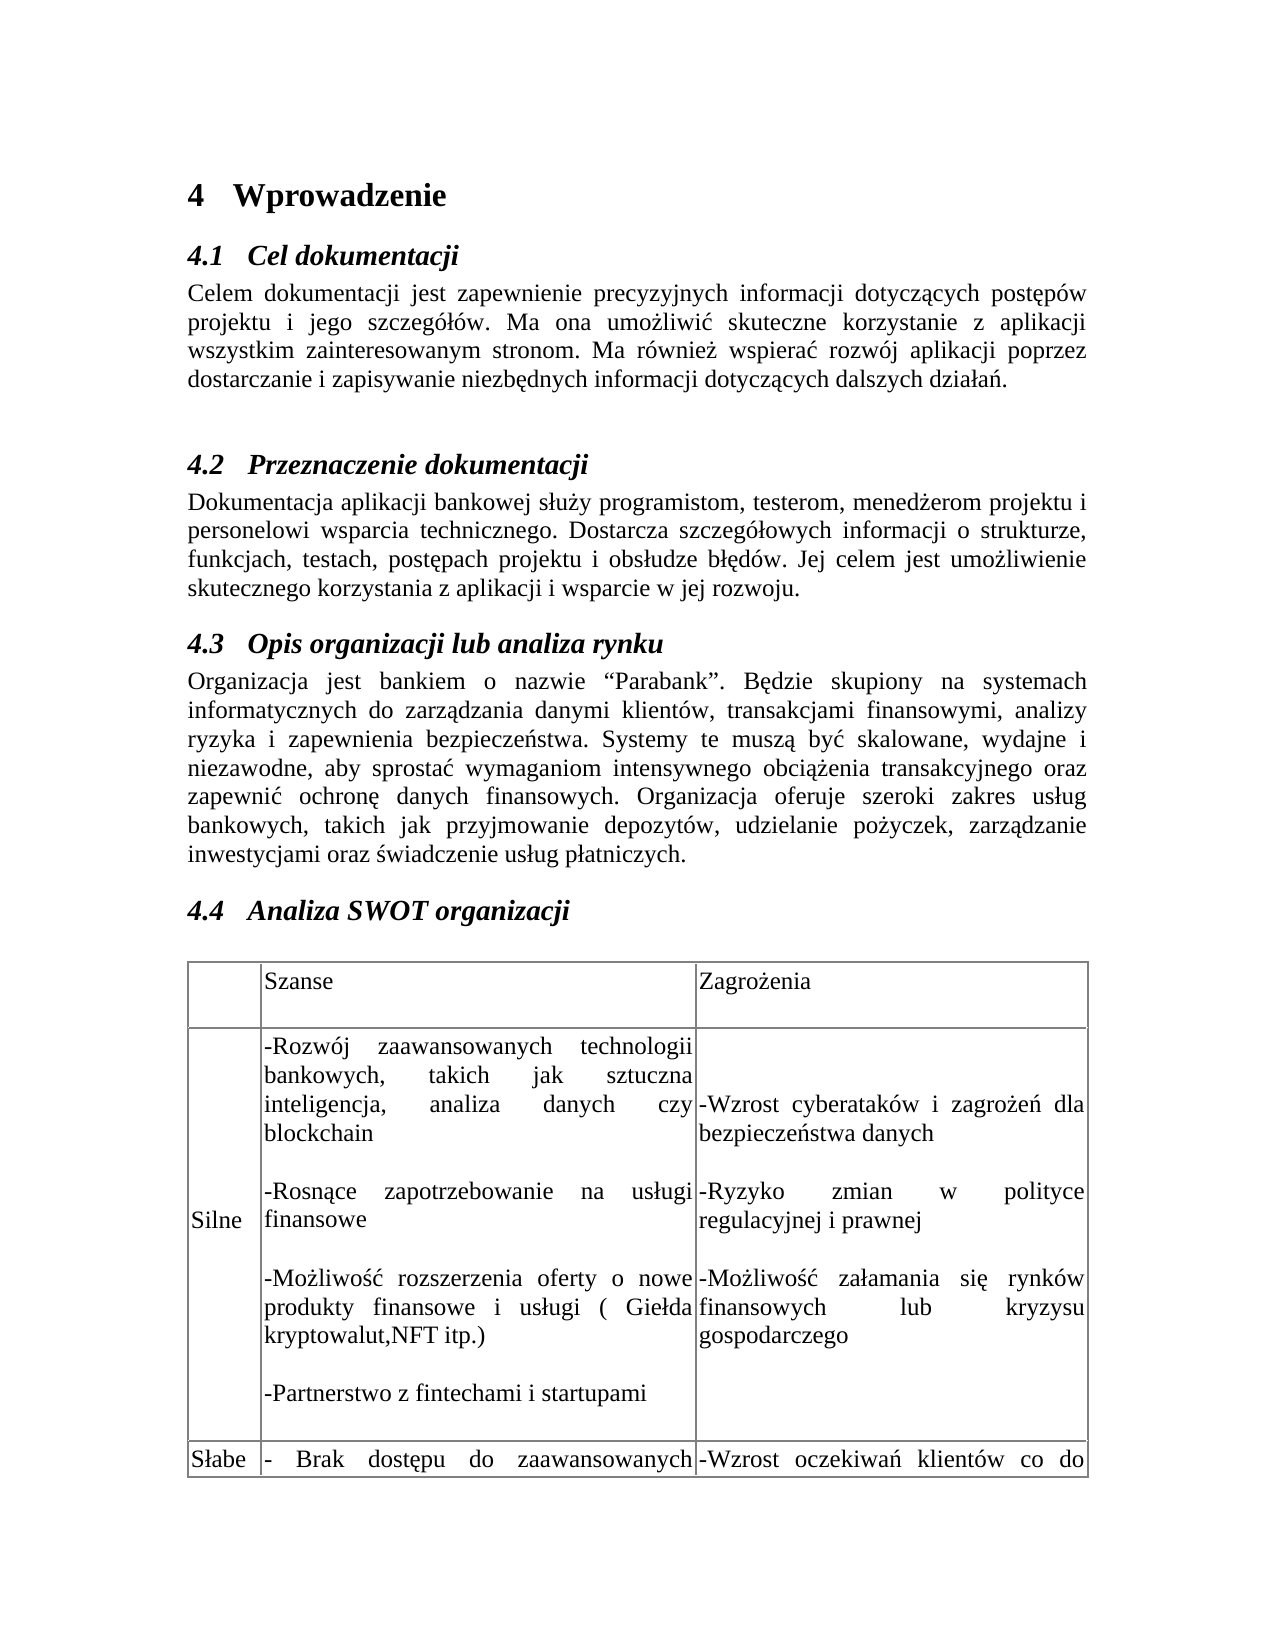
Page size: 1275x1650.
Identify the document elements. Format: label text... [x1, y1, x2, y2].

subtitle Opis organizacji lub analiza rynku [187, 627, 1087, 660]
table_header Zagrożenia [697, 963, 1087, 1027]
table_header Szanse [262, 963, 695, 1027]
table_cell Silne [189, 1029, 260, 1440]
table_cell -Rozwój zaawansowanych technologii bankowych, takich jak sztuczna inteligencja, analiza danych czy blockchain -Rosnące zapotrzebowanie na usługi finansowe -Możliwość rozszerzenia oferty o nowe produkty finansowe i usługi ( Giełda kryptowalut,NFT itp.) -Partnerstwo z fintechami i startupami [262, 1029, 695, 1440]
subtitle Wprowadzenie [187, 175, 1087, 213]
table_cell -Wzrost cyberataków i zagrożeń dla bezpieczeństwa danych -Ryzyko zmian w polityce regulacyjnej i prawnej -Możliwość załamania się rynków finansowych lub kryzysu gospodarczego [697, 1027, 1087, 1440]
subtitle Przeznaczenie dokumentacji [187, 447, 1087, 480]
text Organizacja jest bankiem o nazwie “Parabank”. Będzie skupiony na systemach informatycznych do zarządzania danymi klientów, transakcjami finansowymi, analizy ryzyka i zapewnienia bezpieczeństwa. Systemy te muszą być skalowane, wydajne i niezawodne, aby sprostać wymaganiom intensywnego obciążenia transakcyjnego oraz zapewnić ochronę danych finansowych. Organizacja oferuje szeroki zakres usług bankowych, takich jak przyjmowanie depozytów, udzielanie pożyczek, zarządzanie inwestycjami oraz świadczenie usług płatniczych. [187, 666, 1087, 868]
subtitle Cel dokumentacji [187, 238, 1087, 272]
table_cell - Brak dostępu do zaawansowanych [261, 1442, 696, 1476]
table_cell Słabe [189, 1442, 261, 1476]
text Dokumentacja aplikacji bankowej służy programistom, testerom, menedżerom projektu i personelowi wsparcia technicznego. Dostarcza szczegółowych informacji o strukturze, funkcjach, testach, postępach projektu i obsłudze błędów. Jej celem jest umożliwienie skutecznego korzystania z aplikacji i wsparcie w jej rozwoju. [187, 487, 1087, 602]
table_cell -Wzrost oczekiwań klientów co do [696, 1440, 1087, 1476]
subtitle Analiza SWOT organizacji [187, 893, 1087, 926]
text Celem dokumentacji jest zapewnienie precyzyjnych informacji dotyczących postępów projektu i jego szczegółów. Ma ona umożliwić skuteczne korzystanie z aplikacji wszystkim zainteresowanym stronom. Ma również wspierać rozwój aplikacji poprzez dostarczanie i zapisywanie niezbędnych informacji dotyczących dalszych działań. [187, 278, 1087, 393]
table_header [189, 963, 260, 1027]
